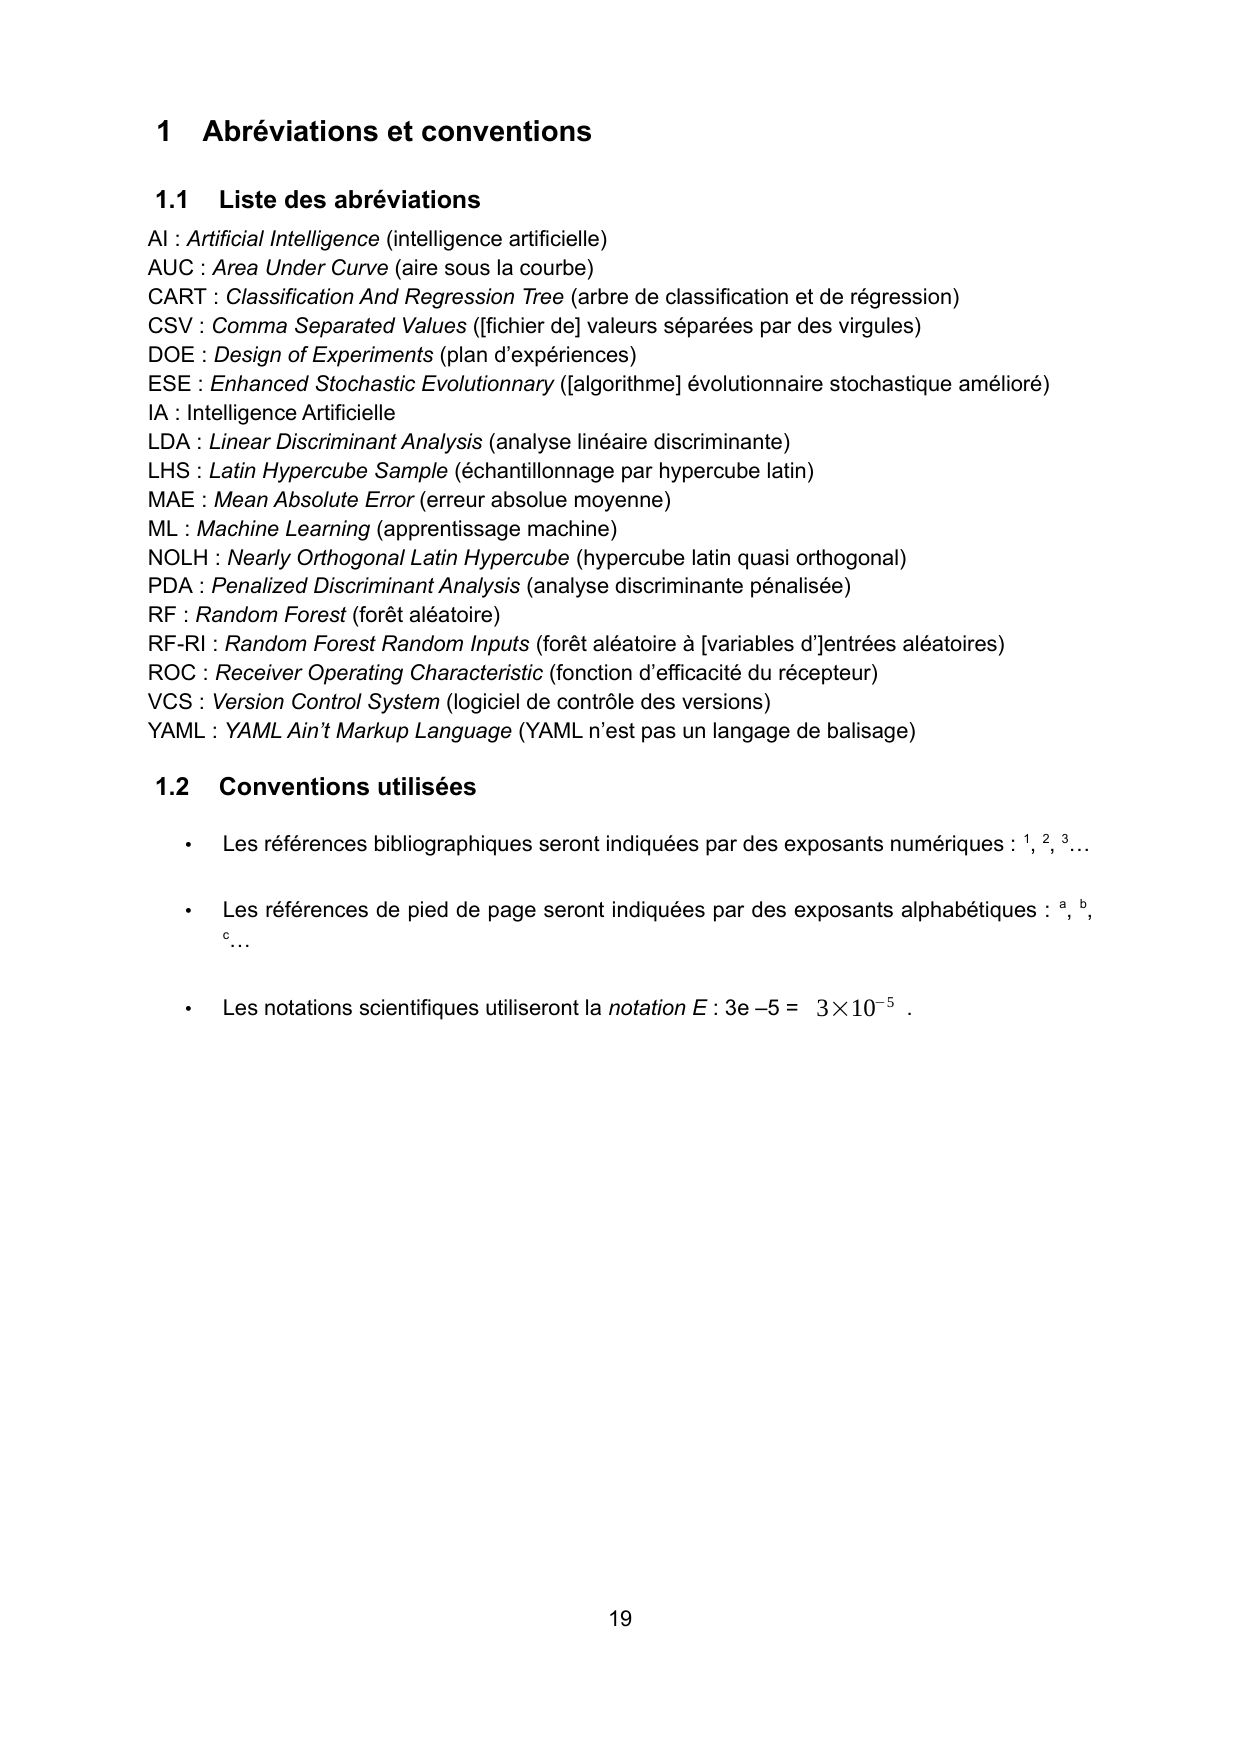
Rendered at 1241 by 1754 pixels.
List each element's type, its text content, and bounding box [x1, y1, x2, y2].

list Les références de pied de page seront indiquées par des exposants alphabétiques : a, b, c… [185, 897, 1093, 952]
text AI : Artificial Intelligence (intelligence artificielle) [148, 226, 1093, 251]
text CART : Classification And Regression Tree (arbre de classification et de régression) [148, 284, 1093, 309]
text RF-RI : Random Forest Random Inputs (forêt aléatoire à [variables d’]entrées aléatoires) [148, 631, 1093, 656]
text IA : Intelligence Artificielle [148, 399, 1093, 425]
text PDA : Penalized Discriminant Analysis (analyse discriminante pénalisée) [148, 573, 1093, 598]
list Les références bibliographiques seront indiquées par des exposants numériques : 1, 2, 3… [185, 831, 1093, 856]
text LHS : Latin Hypercube Sample (échantillonnage par hypercube latin) [148, 457, 1093, 483]
text MAE : Mean Absolute Error (erreur absolue moyenne) [148, 486, 1093, 512]
text DOE : Design of Experiments (plan d’expériences) [148, 342, 1093, 367]
text LDA : Linear Discriminant Analysis (analyse linéaire discriminante) [148, 428, 1093, 454]
text VCS : Version Control System (logiciel de contrôle des versions) [148, 689, 1093, 714]
text NOLH : Nearly Orthogonal Latin Hypercube (hypercube latin quasi orthogonal) [148, 544, 1093, 569]
subtitle Abréviations et conventions [148, 113, 1093, 147]
subtitle Liste des abréviations [148, 184, 1093, 213]
text RF : Random Forest (forêt aléatoire) [148, 602, 1093, 627]
subtitle Conventions utilisées [148, 772, 1093, 801]
text AUC : Area Under Curve (aire sous la courbe) [148, 255, 1093, 280]
list Les notations scientifiques utiliseront la notation E : 3e –5 = . [185, 993, 1093, 1022]
text YAML : YAML Ain’t Markup Language (YAML n’est pas un langage de balisage) [148, 718, 1093, 743]
text ML : Machine Learning (apprentissage machine) [148, 515, 1093, 541]
text CSV : Comma Separated Values ([fichier de] valeurs séparées par des virgules) [148, 313, 1093, 338]
text ESE : Enhanced Stochastic Evolutionnary ([algorithme] évolutionnaire stochastique amélioré) [148, 371, 1093, 396]
text ROC : Receiver Operating Characteristic (fonction d’efficacité du récepteur) [148, 660, 1093, 685]
